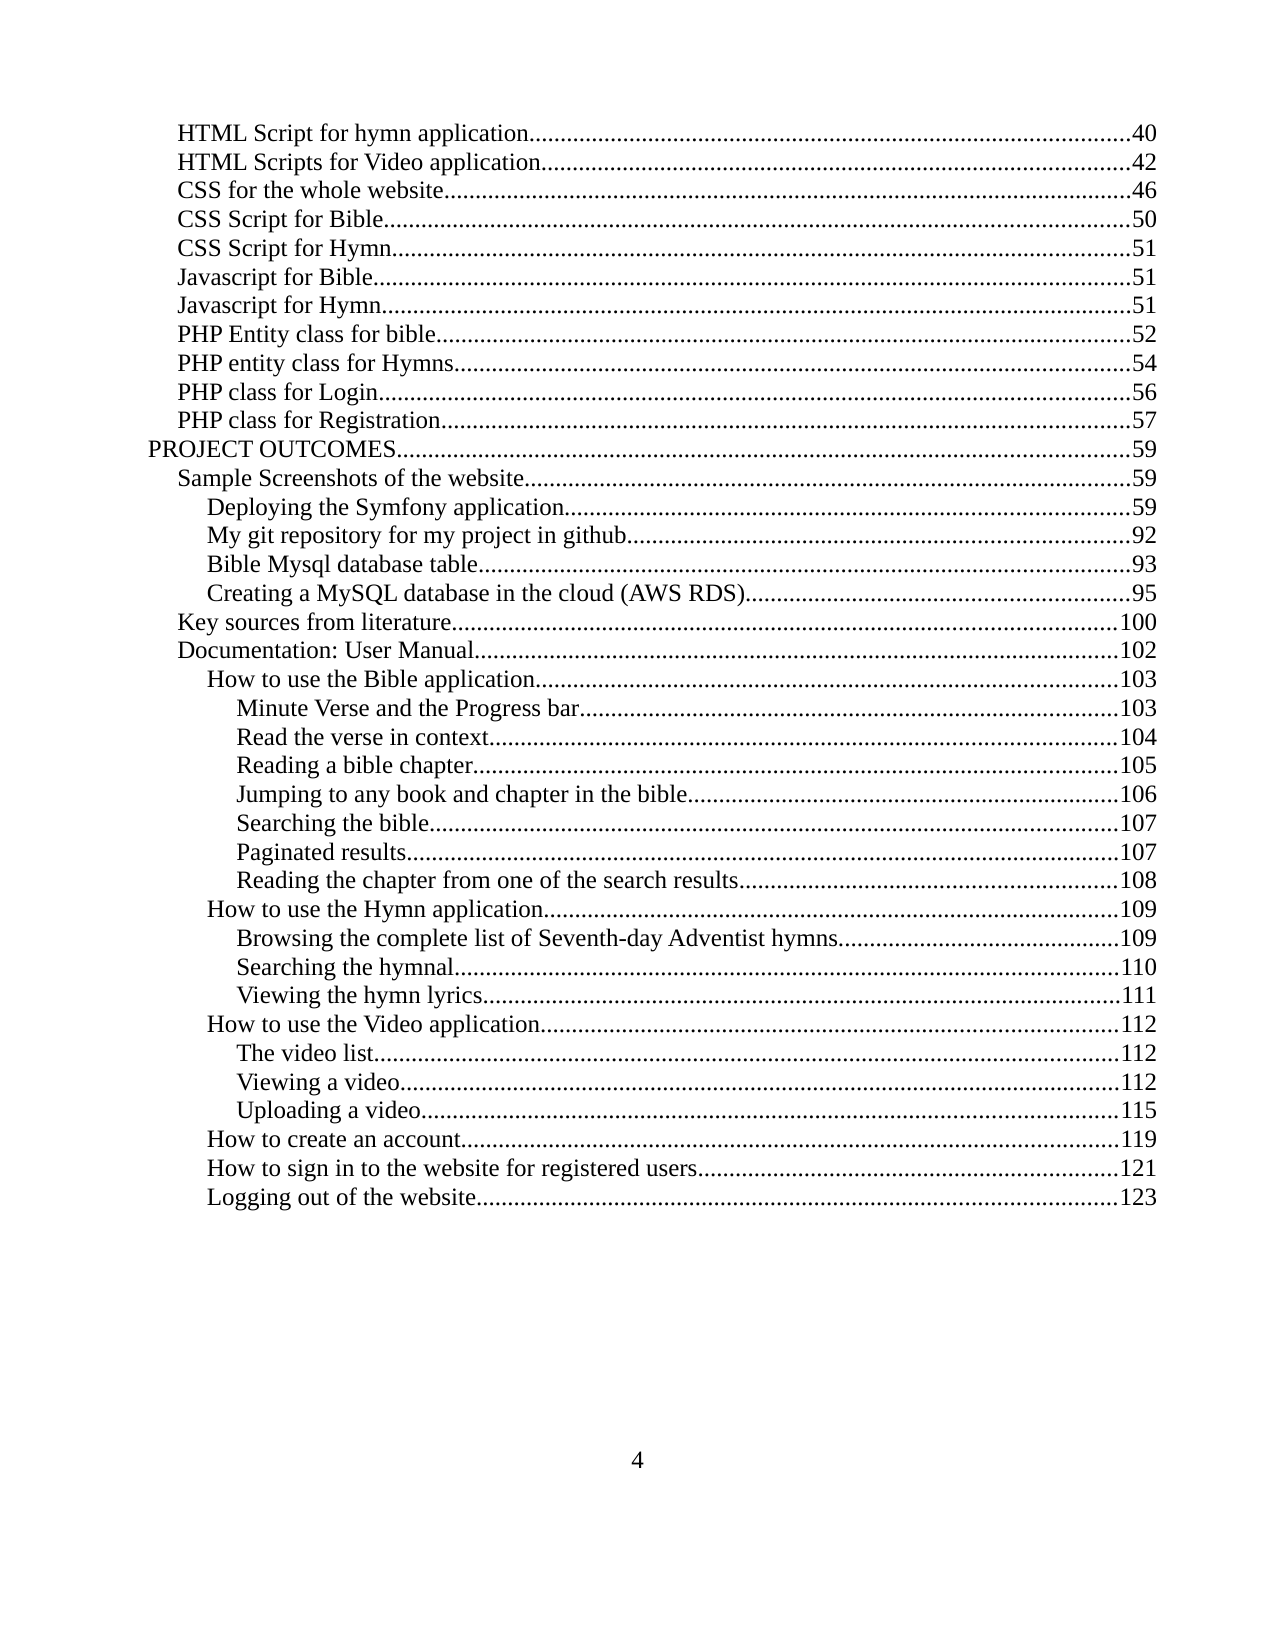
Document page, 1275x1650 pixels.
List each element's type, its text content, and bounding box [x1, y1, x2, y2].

text How to create an account 119 [207, 1124, 1157, 1153]
text Key sources from literature 100 [177, 607, 1157, 636]
text PHP entity class for Hymns 54 [177, 348, 1157, 377]
text Uploading a video 115 [236, 1096, 1157, 1124]
text CSS for the whole website 46 [177, 176, 1157, 204]
text HTML Script for hymn application 40 [177, 118, 1157, 147]
text Searching the hymnal 110 [236, 952, 1157, 981]
text Javascript for Hymn 51 [177, 291, 1157, 319]
text Viewing the hymn lyrics 111 [236, 981, 1157, 1009]
text PHP class for Registration 57 [177, 406, 1157, 434]
text Documentation: User Manual 102 [177, 636, 1157, 664]
text The video list 112 [236, 1038, 1157, 1067]
text Reading a bible chapter 105 [236, 751, 1157, 779]
text Reading the chapter from one of the search results 108 [236, 866, 1157, 894]
text PHP class for Login 56 [177, 377, 1157, 406]
text Creating a MySQL database in the cloud (AWS RDS) 95 [207, 578, 1157, 607]
text Jumping to any book and chapter in the bible 106 [236, 779, 1157, 808]
text Searching the bible 107 [236, 808, 1157, 837]
text How to use the Video application 112 [207, 1009, 1157, 1038]
text Javascript for Bible 51 [177, 262, 1157, 291]
text How to sign in to the website for registered users 121 [207, 1153, 1157, 1182]
text PHP Entity class for bible 52 [177, 319, 1157, 348]
text Viewing a video 112 [236, 1067, 1157, 1096]
text My git repository for my project in github 92 [207, 521, 1157, 549]
text Paginated results 107 [236, 837, 1157, 866]
text CSS Script for Hymn 51 [177, 233, 1157, 262]
text Minute Verse and the Progress bar 103 [236, 693, 1157, 722]
text Sample Screenshots of the website 59 [177, 463, 1157, 492]
text Read the verse in context 104 [236, 722, 1157, 751]
text How to use the Hymn application 109 [207, 894, 1157, 923]
text Logging out of the website 123 [207, 1182, 1157, 1211]
text Browsing the complete list of Seventh-day Adventist hymns. 109 [236, 923, 1157, 952]
text Deploying the Symfony application 59 [207, 492, 1157, 521]
text PROJECT OUTCOMES 59 [148, 434, 1157, 463]
text Bible Mysql database table 93 [207, 549, 1157, 578]
text HTML Scripts for Video application 42 [177, 147, 1157, 176]
text CSS Script for Bible 50 [177, 204, 1157, 233]
text How to use the Bible application 103 [207, 664, 1157, 693]
